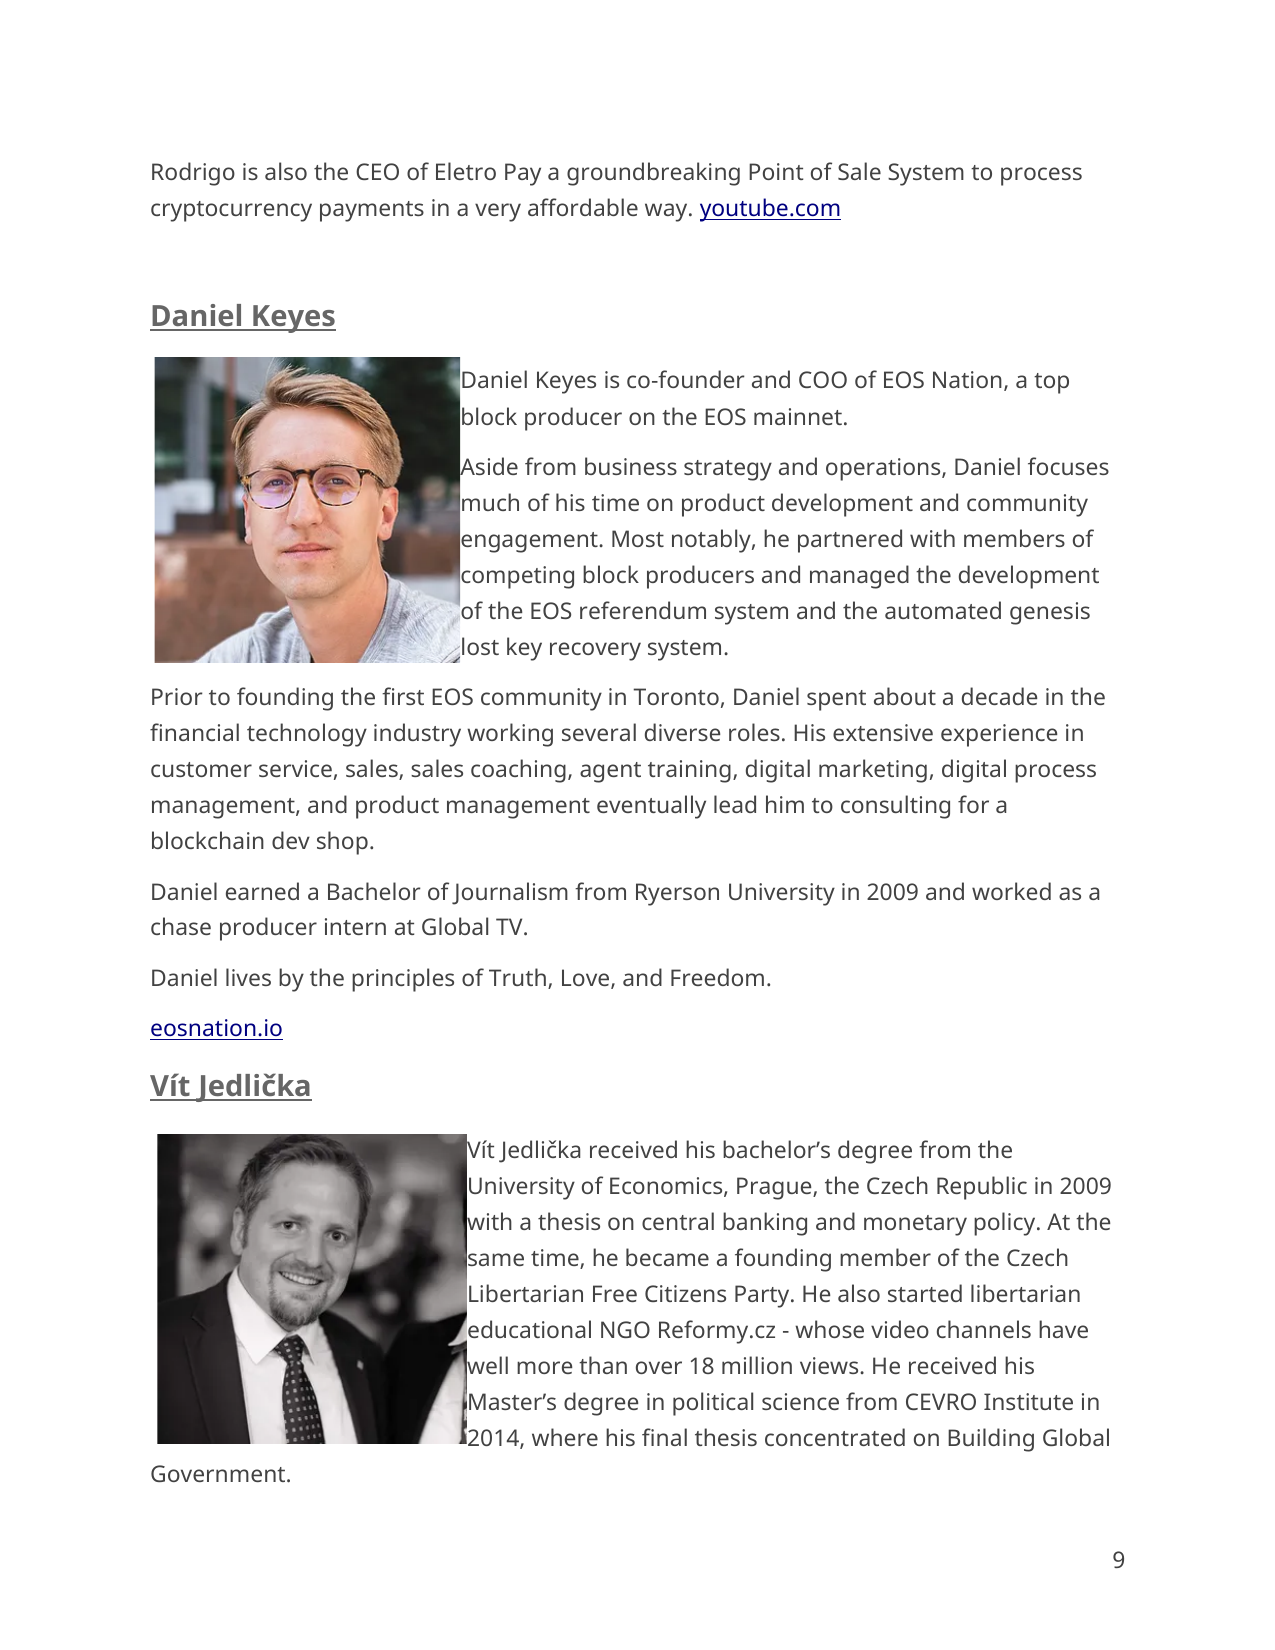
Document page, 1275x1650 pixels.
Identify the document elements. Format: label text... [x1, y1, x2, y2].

text Prior to founding the first EOS community in Toronto, Daniel spent about a decade in the financial technology industry working several diverse roles. His extensive experience in customer service, sales, sales coaching, agent training, digital marketing, digital process management, and product management eventually lead him to consulting for a blockchain dev shop. [150, 681, 1125, 856]
text Daniel earned a Bachelor of Journalism from Ryerson University in 2009 and worked as a chase producer intern at Global TV. [150, 875, 1125, 943]
subtitle Vít Jedlička [150, 1065, 1125, 1105]
subtitle Daniel Keyes [150, 295, 1125, 335]
picture [157, 1134, 467, 1444]
text Daniel lives by the principles of Truth, Love, and Freedom. [150, 962, 1125, 993]
text eosnation.io [150, 1012, 1125, 1044]
text Rodrigo is also the CEO of Eletro Pay a groundbreaking Point of Sale System to process cryptocurrency payments in a very affordable way. youtube.com [150, 156, 1125, 223]
text Aside from business strategy and operations, Daniel focuses much of his time on product development and community engagement. Most notably, he partnered with members of competing block producers and managed the development of the EOS referendum system and the automated genesis lost key recovery system. [461, 451, 1125, 662]
picture [154, 357, 461, 663]
text Daniel Keyes is co-founder and COO of EOS Nation, a top block producer on the EOS mainnet. [461, 364, 1125, 432]
text Vít Jedlička received his bachelor’s degree from the University of Economics, Prague, the Czech Republic in 2009 with a thesis on central banking and monetary policy. At the same time, he became a founding member of the Czech Libertarian Free Citizens Party. He also started libertarian educational NGO Reformy.cz - whose video channels have well more than over 18 million views. He received his Master’s degree in political science from CEVRO Institute in 2014, where his final thesis concentrated on Building Global Government. [150, 1134, 1125, 1489]
